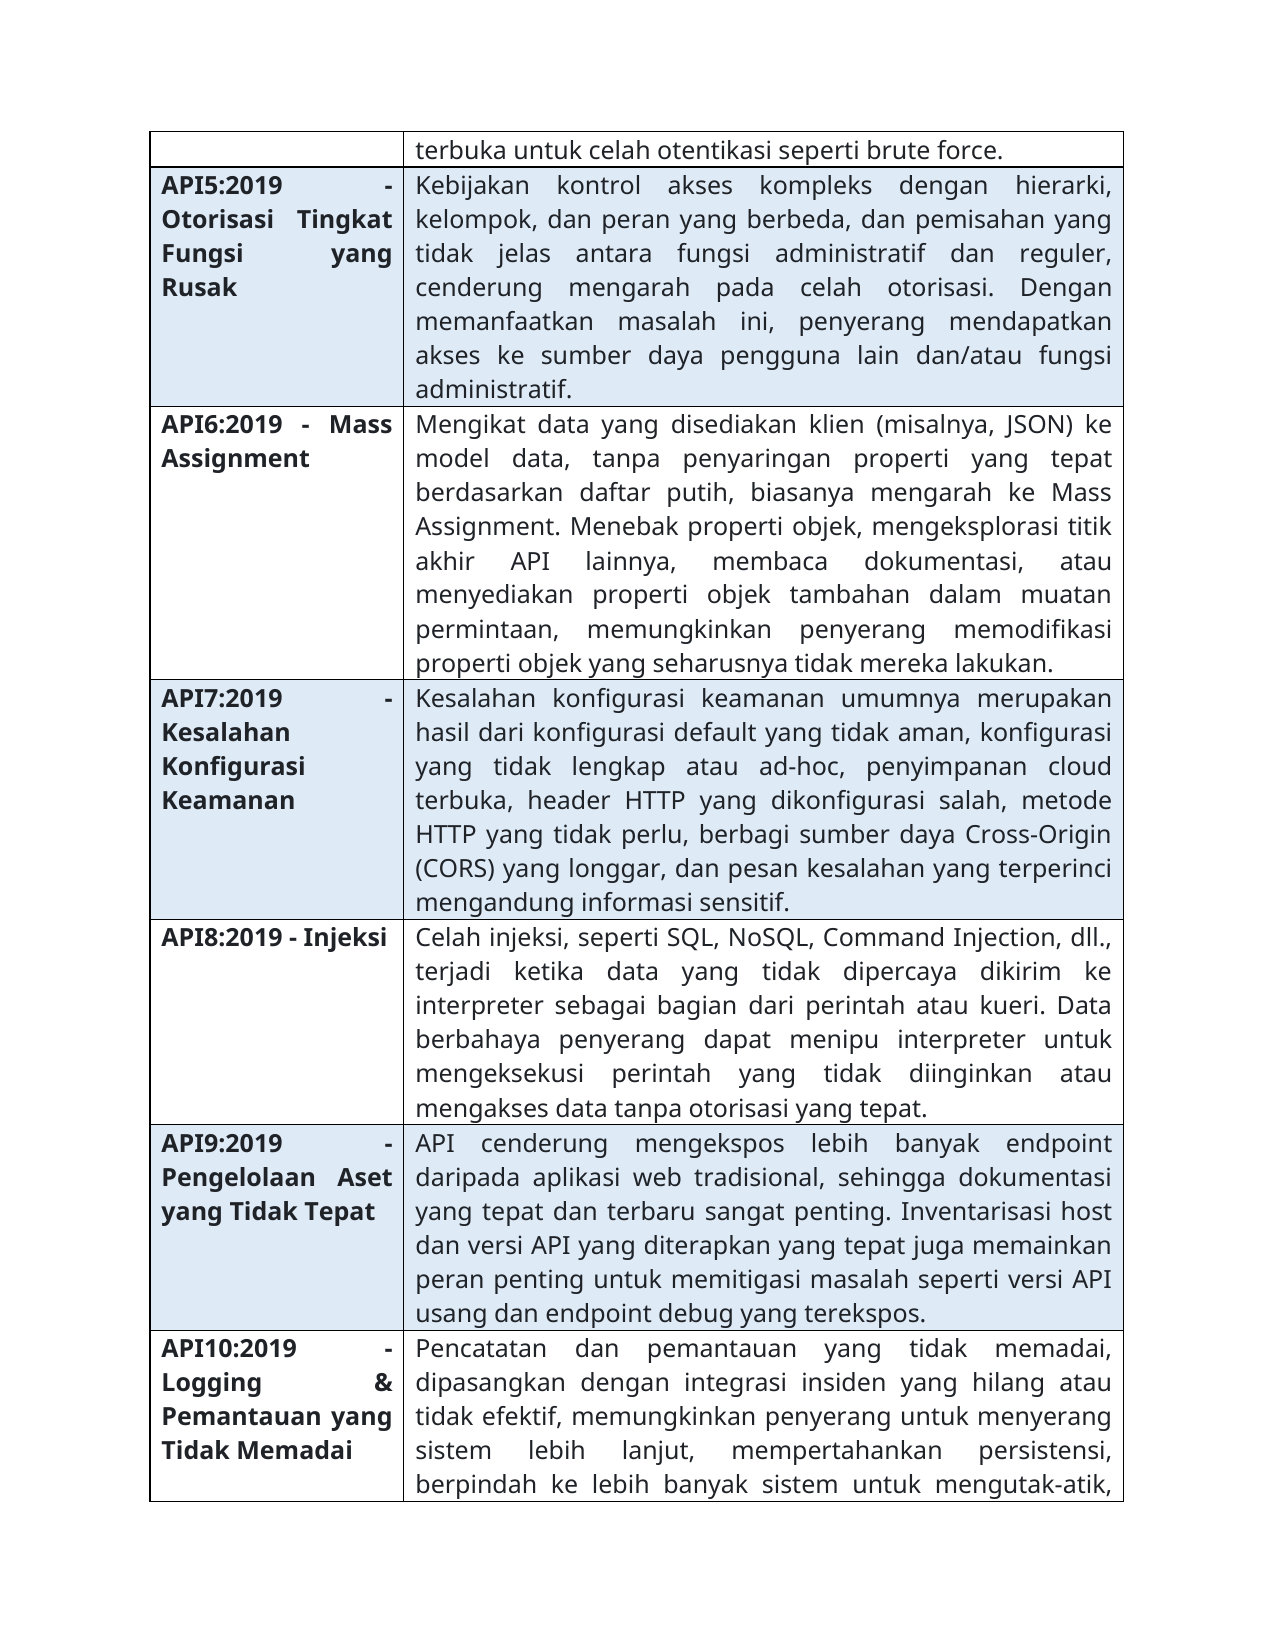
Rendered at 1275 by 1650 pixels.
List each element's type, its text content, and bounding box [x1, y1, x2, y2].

table_cell API9:2019 - Pengelolaan Aset yang Tidak Tepat [151, 1125, 403, 1330]
table_cell Kesalahan konfigurasi keamanan umumnya merupakan hasil dari konfigurasi default yang tidak aman, konfigurasi yang tidak lengkap atau ad-hoc, penyimpanan cloud terbuka, header HTTP yang dikonfigurasi salah, metode HTTP yang tidak perlu, berbagi sumber daya Cross-Origin (CORS) yang longgar, dan pesan kesalahan yang terperinci mengandung informasi sensitif. [404, 680, 1123, 919]
table_cell API8:2019 - Injeksi [151, 920, 403, 1124]
table_cell API5:2019 - Otorisasi Tingkat Fungsi yang Rusak [151, 168, 403, 406]
table_cell API7:2019 - Kesalahan Konfigurasi Keamanan [151, 680, 403, 919]
table_cell Pencatatan dan pemantauan yang tidak memadai, dipasangkan dengan integrasi insiden yang hilang atau tidak efektif, memungkinkan penyerang untuk menyerang sistem lebih lanjut, mempertahankan persistensi, berpindah ke lebih banyak sistem untuk mengutak-atik, [404, 1331, 1123, 1501]
table_cell API6:2019 - Mass Assignment [151, 407, 403, 679]
table_cell Celah injeksi, seperti SQL, NoSQL, Command Injection, dll., terjadi ketika data yang tidak dipercaya dikirim ke interpreter sebagai bagian dari perintah atau kueri. Data berbahaya penyerang dapat menipu interpreter untuk mengeksekusi perintah yang tidak diinginkan atau mengakses data tanpa otorisasi yang tepat. [404, 920, 1123, 1124]
table_cell Mengikat data yang disediakan klien (misalnya, JSON) ke model data, tanpa penyaringan properti yang tepat berdasarkan daftar putih, biasanya mengarah ke Mass Assignment. Menebak properti objek, mengeksplorasi titik akhir API lainnya, membaca dokumentasi, atau menyediakan properti objek tambahan dalam muatan permintaan, memungkinkan penyerang memodifikasi properti objek yang seharusnya tidak mereka lakukan. [404, 407, 1123, 679]
table_cell terbuka untuk celah otentikasi seperti brute force. [404, 132, 1123, 166]
table_cell API10:2019 - Logging & Pemantauan yang Tidak Memadai [151, 1331, 403, 1501]
table_cell Kebijakan kontrol akses kompleks dengan hierarki, kelompok, dan peran yang berbeda, dan pemisahan yang tidak jelas antara fungsi administratif dan reguler, cenderung mengarah pada celah otorisasi. Dengan memanfaatkan masalah ini, penyerang mendapatkan akses ke sumber daya pengguna lain dan/atau fungsi administratif. [404, 168, 1123, 406]
table_cell API cenderung mengekspos lebih banyak endpoint daripada aplikasi web tradisional, sehingga dokumentasi yang tepat dan terbaru sangat penting. Inventarisasi host dan versi API yang diterapkan yang tepat juga memainkan peran penting untuk memitigasi masalah seperti versi API usang dan endpoint debug yang terekspos. [404, 1125, 1123, 1330]
table_cell [151, 132, 403, 166]
